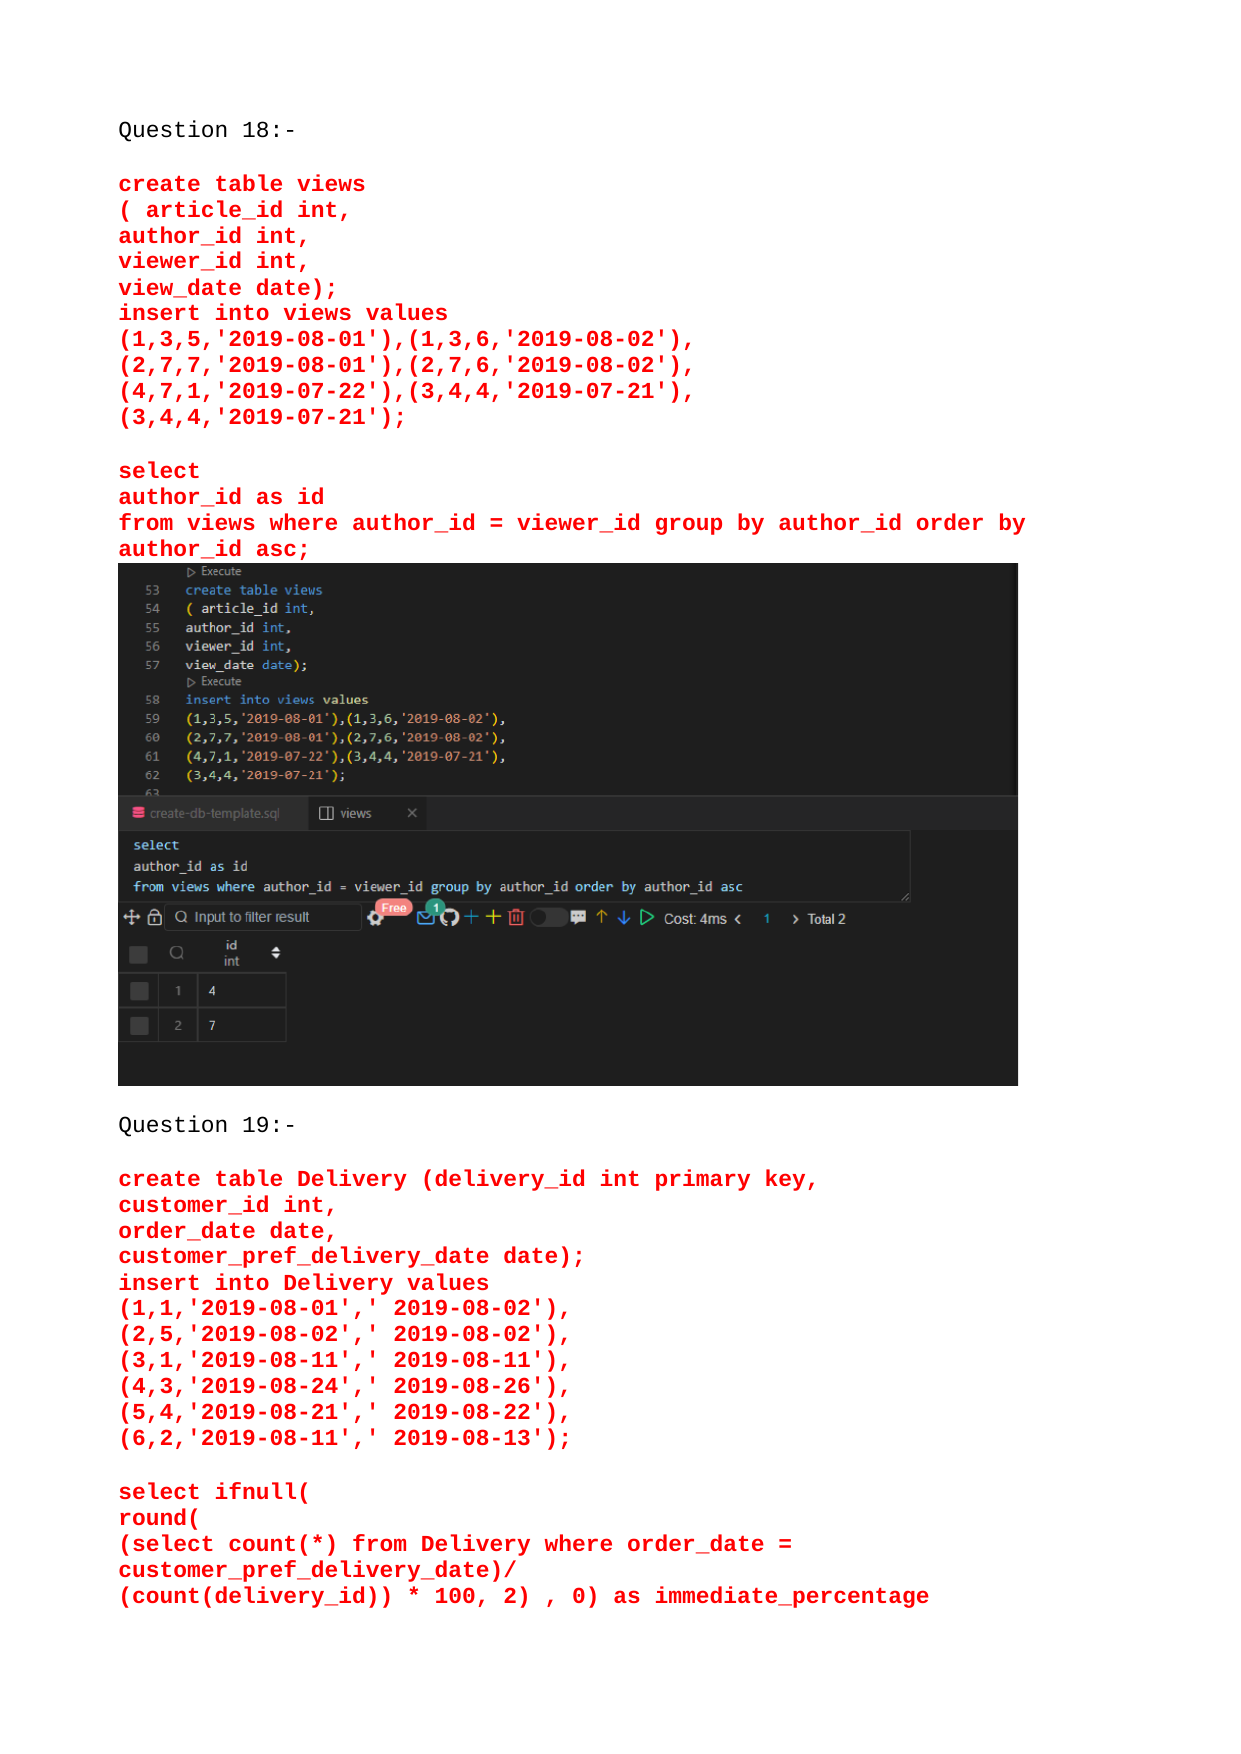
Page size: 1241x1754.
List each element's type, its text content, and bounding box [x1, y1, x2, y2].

text view_date date); [118, 276, 1122, 302]
text (2,5,'2019-08-02',' 2019-08-02'), [118, 1323, 1122, 1349]
text customer_id int, [118, 1193, 1122, 1219]
text (5,4,'2019-08-21',' 2019-08-22'), [118, 1401, 1122, 1426]
text (3,4,4,'2019-07-21'); [118, 406, 1122, 431]
text order_date date, [118, 1219, 1122, 1245]
text insert into views values [118, 302, 1122, 328]
text (6,2,'2019-08-11',' 2019-08-13'); [118, 1426, 1122, 1452]
text select ifnull( [118, 1480, 1122, 1506]
text select [118, 459, 1122, 485]
text (1,1,'2019-08-01',' 2019-08-02'), [118, 1297, 1122, 1323]
text customer_pref_delivery_date)/ [118, 1558, 1122, 1584]
text (select count(*) from Delivery where order_date = [118, 1532, 1122, 1558]
text round( [118, 1506, 1122, 1532]
text create table views [118, 172, 1122, 198]
text Question 19:- [118, 1113, 1122, 1139]
text author_id as id [118, 485, 1122, 511]
text author_id int, [118, 224, 1122, 250]
text (count(delivery_id)) * 100, 2) , 0) as immediate_percentage [118, 1584, 1122, 1610]
text (1,3,5,'2019-08-01'),(1,3,6,'2019-08-02'), [118, 328, 1122, 354]
text from views where author_id = viewer_id group by author_id order by author_id asc; [118, 511, 1122, 563]
text (4,3,'2019-08-24',' 2019-08-26'), [118, 1374, 1122, 1401]
text (2,7,7,'2019-08-01'),(2,7,6,'2019-08-02'), [118, 354, 1122, 379]
text ( article_id int, [118, 198, 1122, 224]
text (3,1,'2019-08-11',' 2019-08-11'), [118, 1349, 1122, 1374]
text create table Delivery (delivery_id int primary key, [118, 1167, 1122, 1193]
text viewer_id int, [118, 250, 1122, 276]
text Question 18:- [118, 118, 1122, 144]
text (4,7,1,'2019-07-22'),(3,4,4,'2019-07-21'), [118, 379, 1122, 406]
text customer_pref_delivery_date date); [118, 1245, 1122, 1271]
text insert into Delivery values [118, 1271, 1122, 1297]
